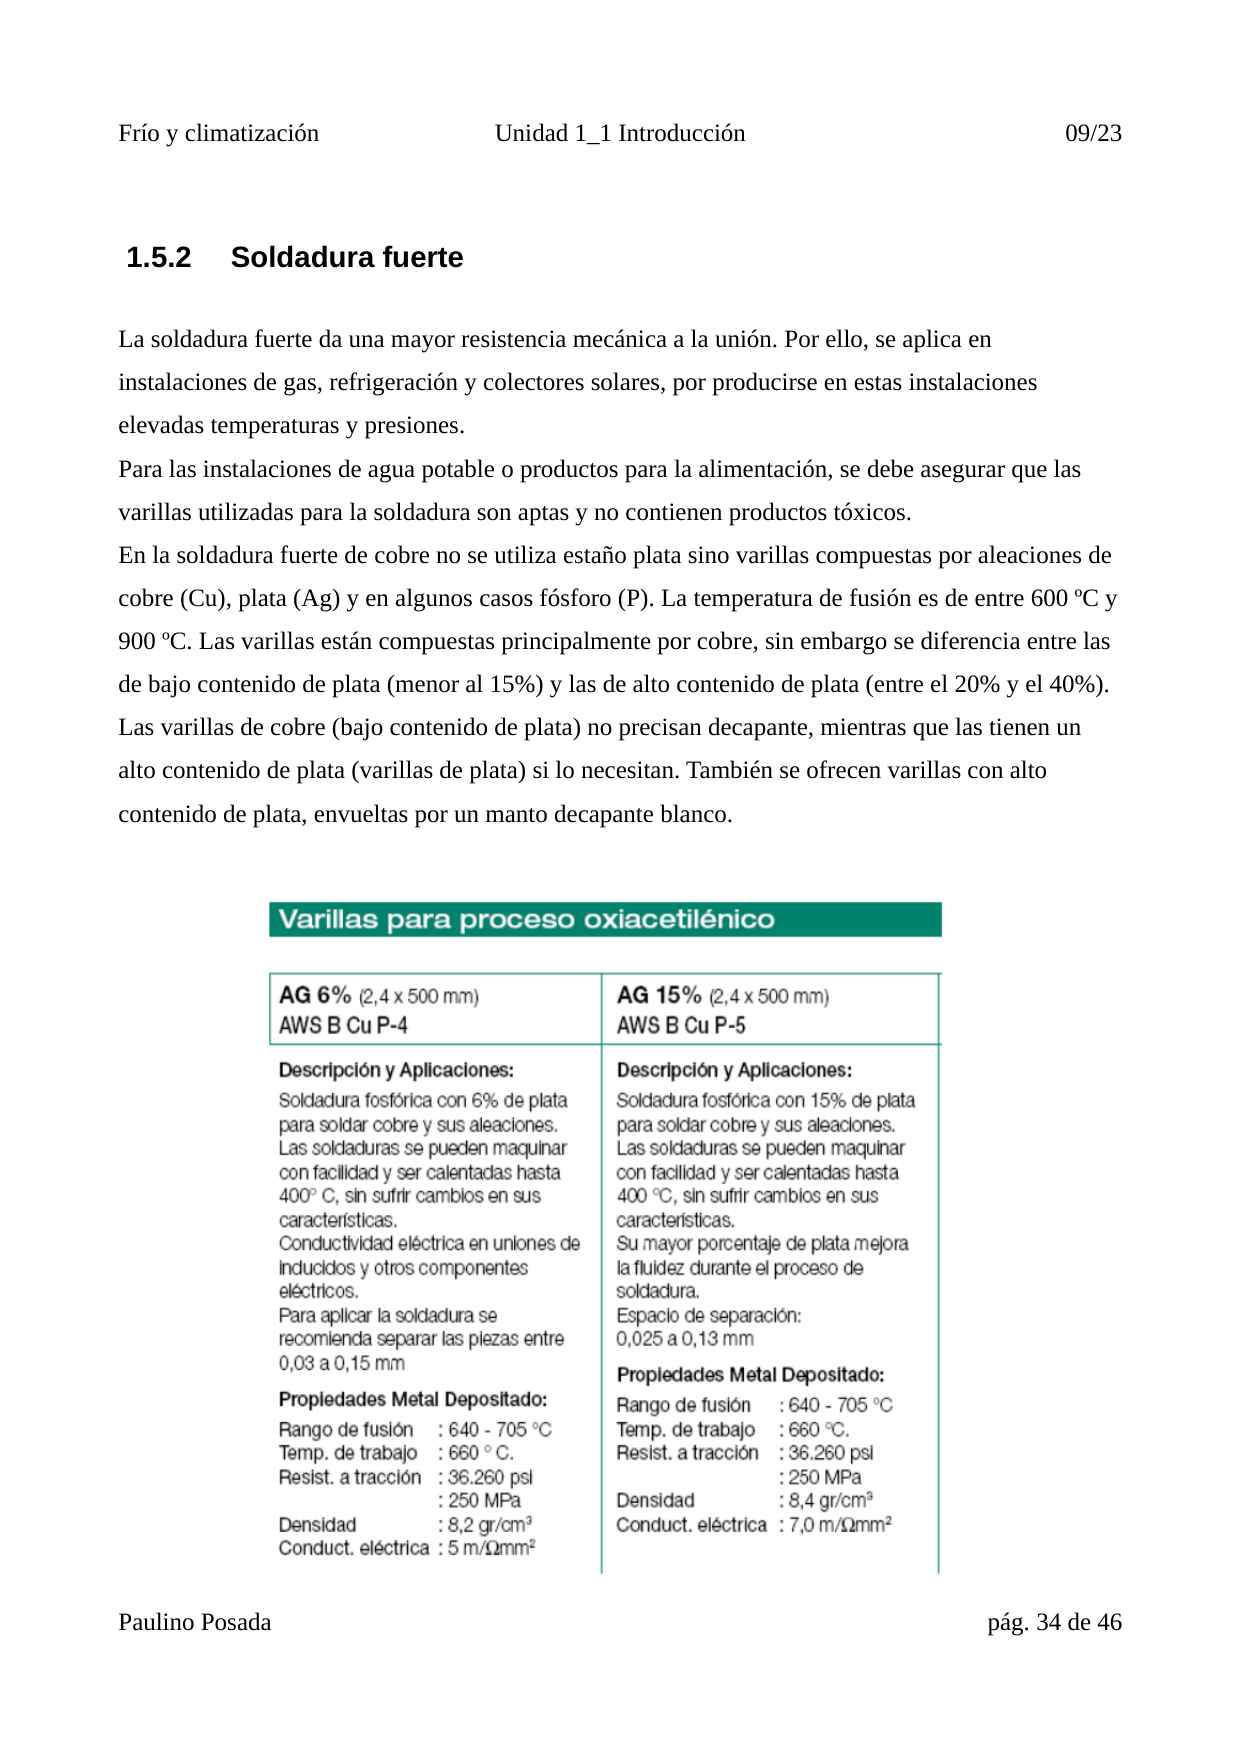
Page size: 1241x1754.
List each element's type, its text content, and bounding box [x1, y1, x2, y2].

subtitle Soldadura fuerte [118, 240, 1122, 274]
picture [267, 901, 943, 1577]
text La soldadura fuerte da una mayor resistencia mecánica a la unión. Por ello, se aplica en instalaciones de gas, refrigeración y colectores solares, por producirse en estas instalaciones elevadas temperaturas y presiones. Para las instalaciones de agua potable o productos para la alimentación, se debe asegurar que las varillas utilizadas para la soldadura son aptas y no contienen productos tóxicos. En la soldadura fuerte de cobre no se utiliza estaño plata sino varillas compuestas por aleaciones de cobre (Cu), plata (Ag) y en algunos casos fósforo (P). La temperatura de fusión es de entre 600 ºC y 900 ºC. Las varillas están compuestas principalmente por cobre, sin embargo se diferencia entre las de bajo contenido de plata (menor al 15%) y las de alto contenido de plata (entre el 20% y el 40%). Las varillas de cobre (bajo contenido de plata) no precisan decapante, mientras que las tienen un alto contenido de plata (varillas de plata) si lo necesitan. También se ofrecen varillas con alto contenido de plata, envueltas por un manto decapante blanco. [118, 324, 1122, 827]
